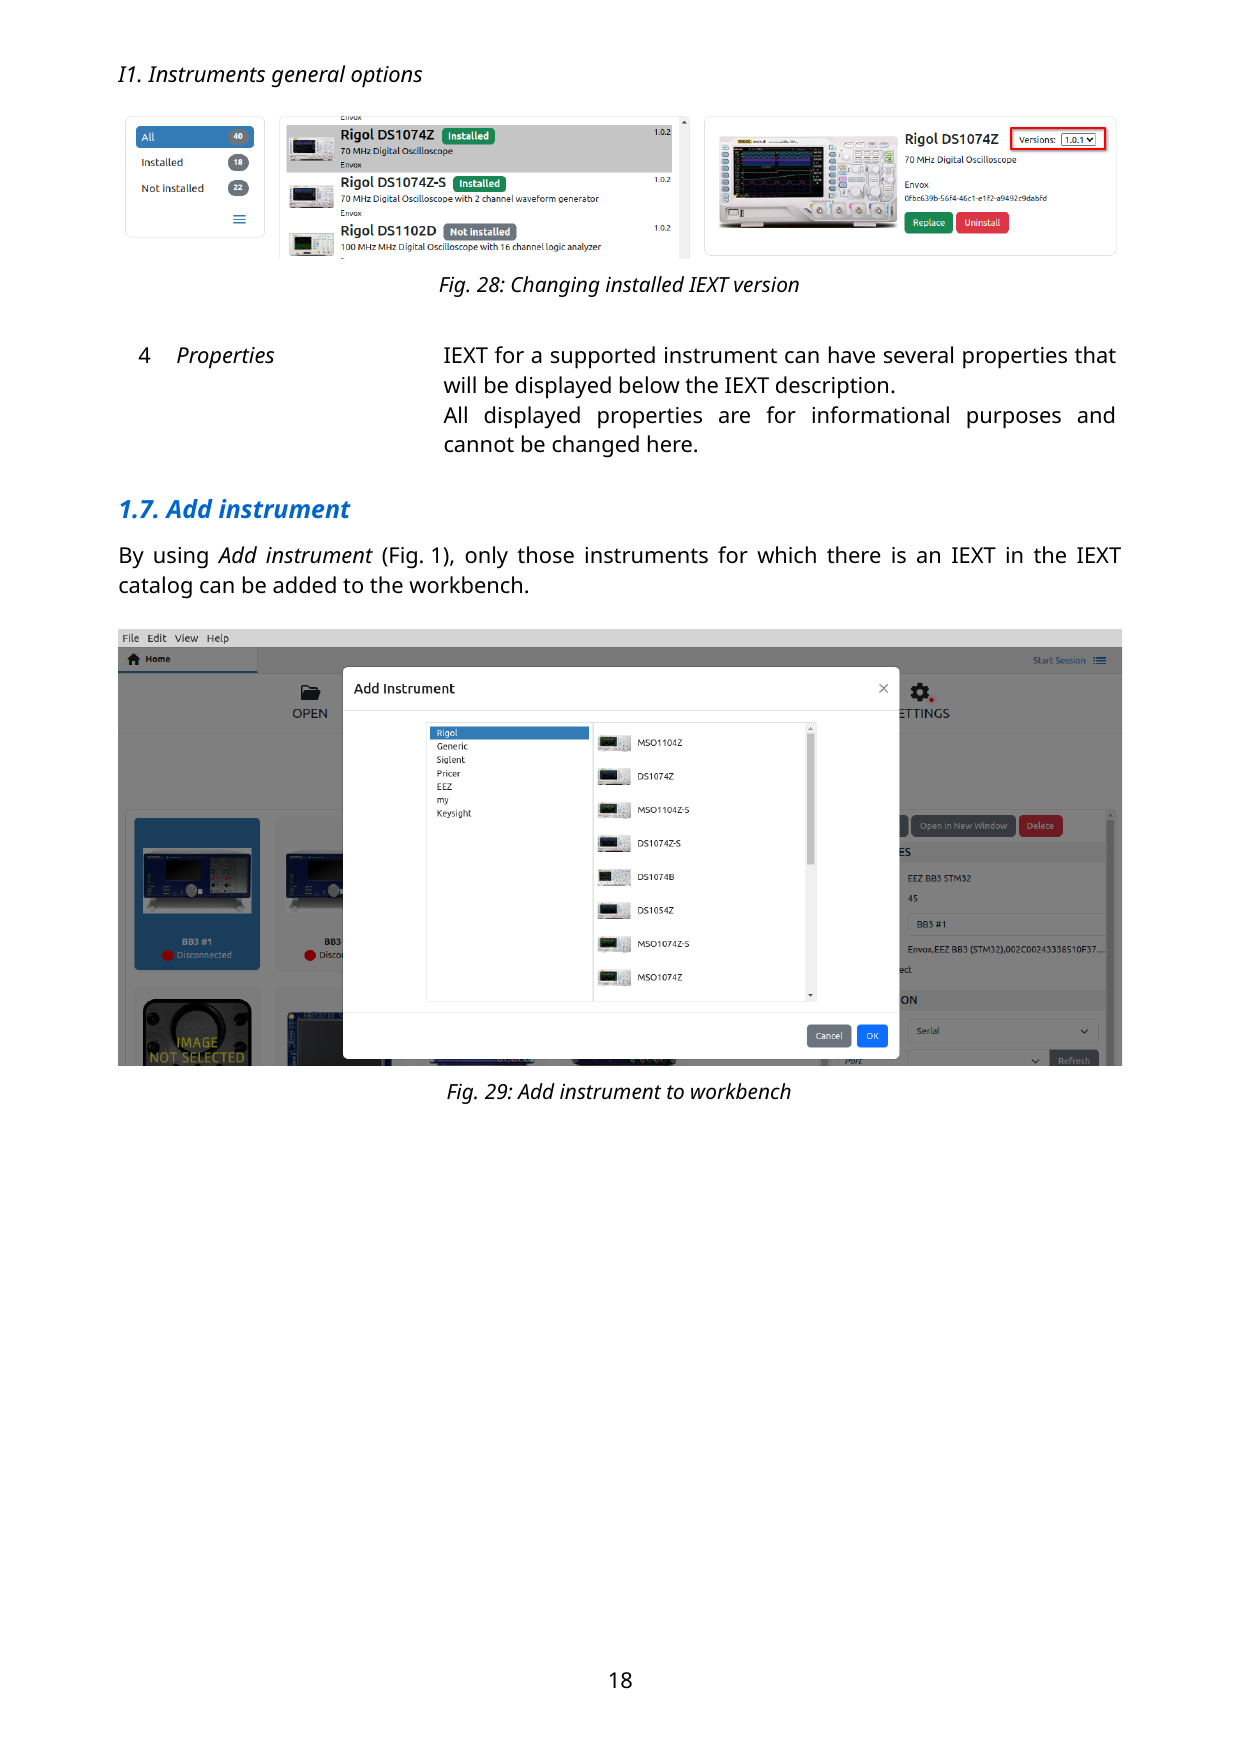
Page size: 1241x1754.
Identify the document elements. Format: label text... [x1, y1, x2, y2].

picture [118, 629, 1123, 1066]
table_cell Properties [171, 334, 438, 465]
text Fig. 29: Add instrument to workbench [118, 1066, 1122, 1106]
subtitle Add instrument [118, 491, 1122, 526]
text By using Add instrument (Fig. 1), only those instruments for which there is an IEXT in the IEXT catalog can be added to the workbench. [118, 540, 1122, 600]
table_cell [118, 107, 1124, 258]
table_cell IEXT for a supported instrument can have several properties that will be displayed below the IEXT description. All displayed properties are for informational purposes and cannot be changed here. [438, 334, 1123, 465]
table_cell 4 [118, 334, 171, 465]
table_cell [118, 259, 1124, 334]
picture [118, 112, 1123, 259]
